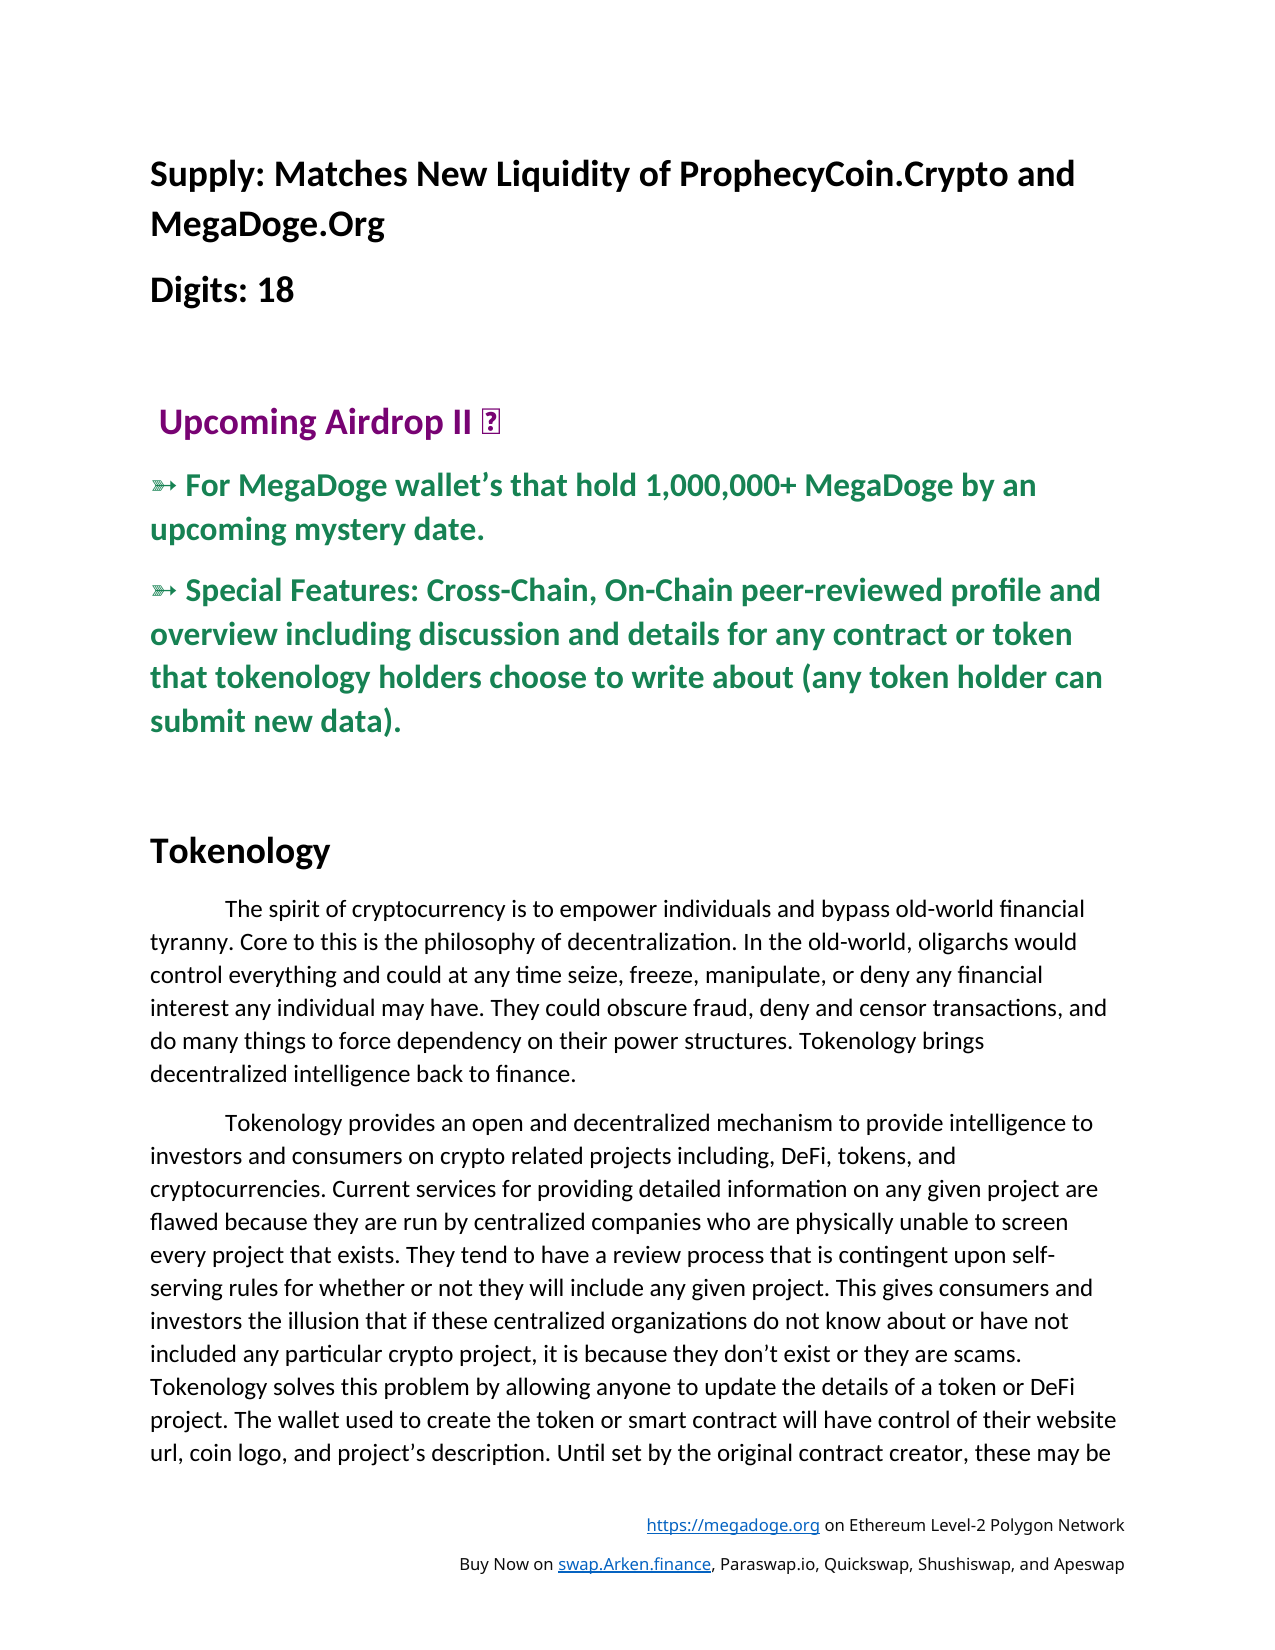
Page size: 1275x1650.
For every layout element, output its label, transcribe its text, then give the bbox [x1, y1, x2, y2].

text Tokenology provides an open and decentralized mechanism to provide intelligence to investors and consumers on crypto related projects including, DeFi, tokens, and cryptocurrencies. Current services for providing detailed information on any given project are flawed because they are run by centralized companies who are physically unable to screen every project that exists. They tend to have a review process that is contingent upon self-serving rules for whether or not they will include any given project. This gives consumers and investors the illusion that if these centralized organizations do not know about or have not included any particular crypto project, it is because they don’t exist or they are scams. Tokenology solves this problem by allowing anyone to update the details of a token or DeFi project. The wallet used to create the token or smart contract will have control of their website url, coin logo, and project’s description. Until set by the original contract creator, these may be [150, 1108, 1125, 1467]
text The spirit of cryptocurrency is to empower individuals and bypass old-world financial tyranny. Core to this is the philosophy of decentralization. In the old-world, oligarchs would control everything and could at any time seize, freeze, manipulate, or deny any financial interest any individual may have. They could obscure fraud, deny and censor transactions, and do many things to force dependency on their power structures. Tokenology brings decentralized intelligence back to finance. [150, 893, 1125, 1088]
text Upcoming Airdrop II 💸 [150, 398, 1125, 444]
text ➳ Special Features: Cross-Chain, On-Chain peer-reviewed profile and overview including discussion and details for any contract or token that tokenology holders choose to write about (any token holder can submit new data). [150, 569, 1125, 741]
text Supply: Matches New Liquidity of ProphecyCoin.Crypto and MegaDoge.Org [150, 150, 1125, 245]
text Tokenology [150, 827, 1125, 873]
text ➳ For MegaDoge wallet’s that hold 1,000,000+ MegaDoge by an upcoming mystery date. [150, 464, 1125, 549]
text Digits: 18 [150, 266, 1125, 311]
